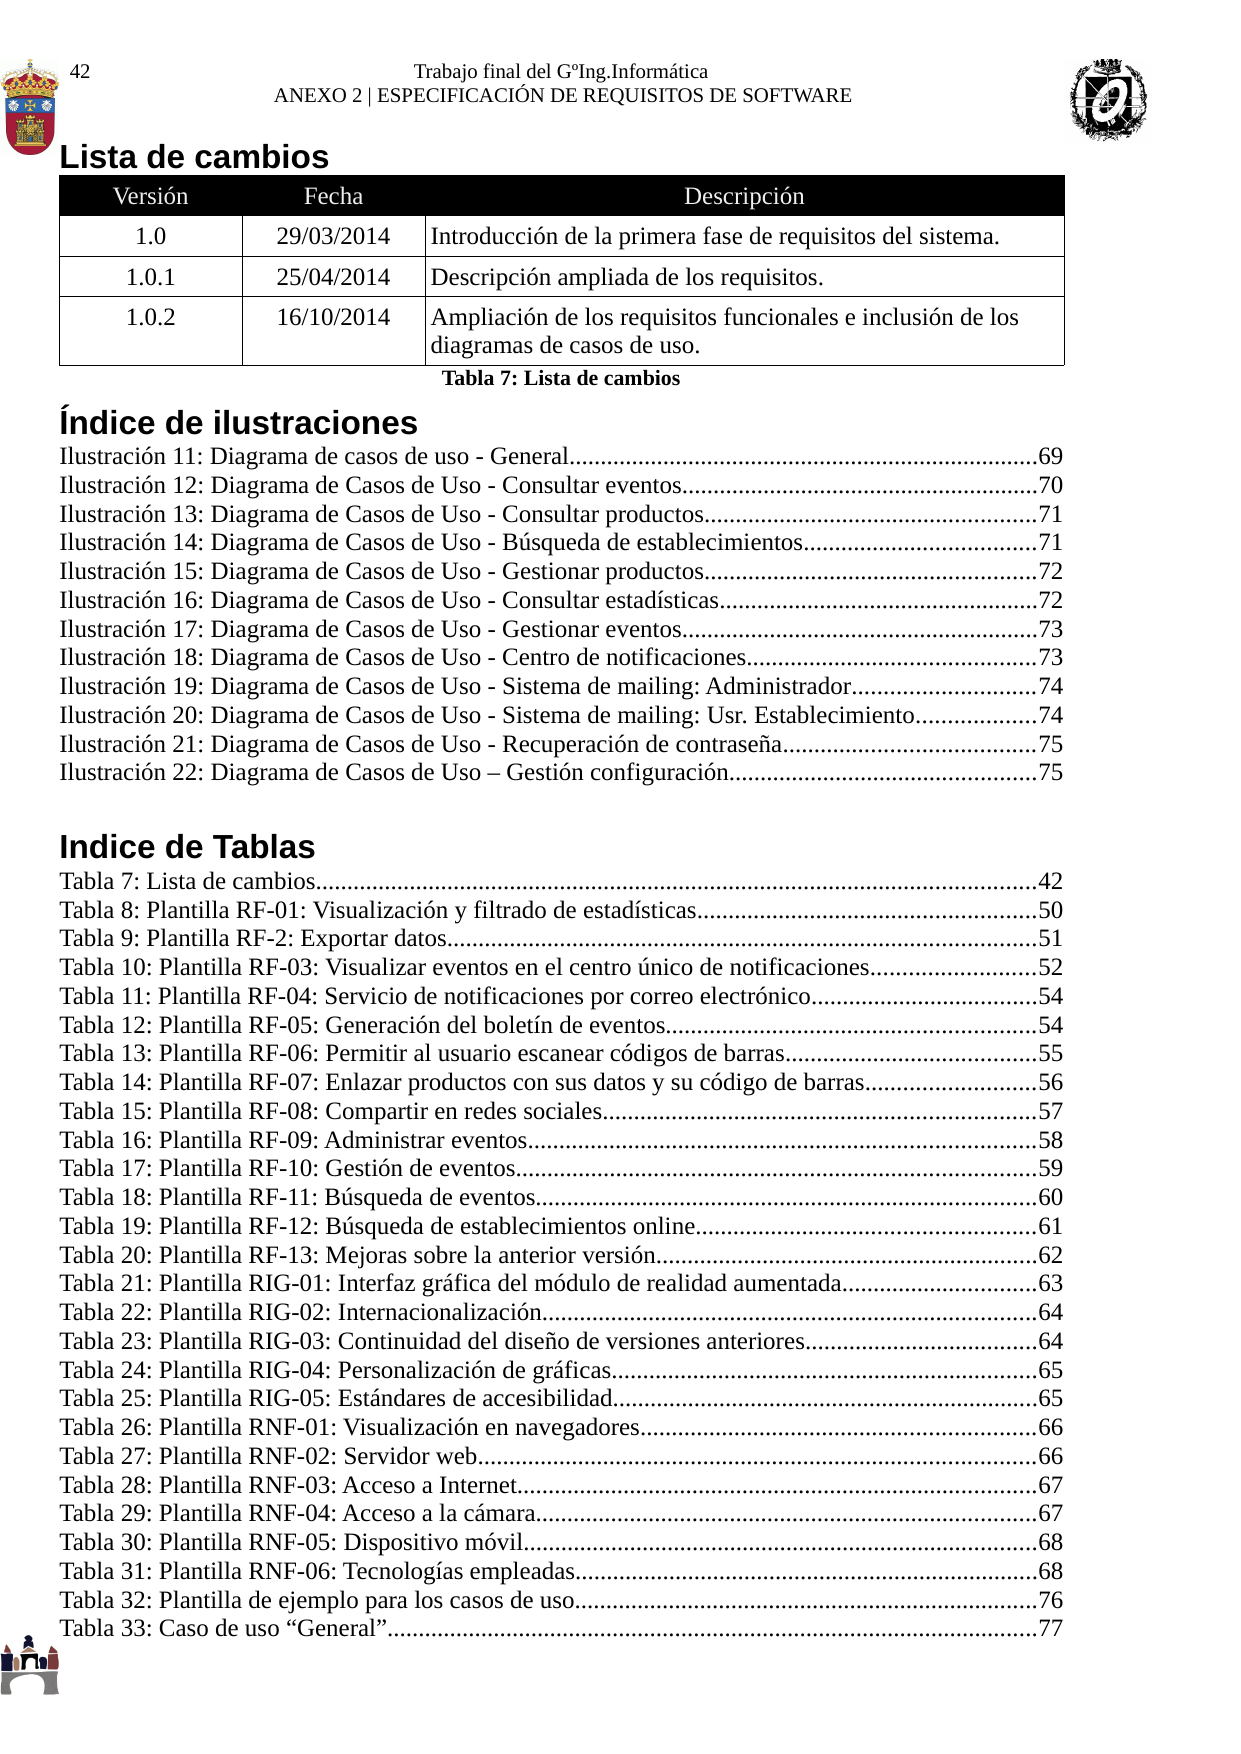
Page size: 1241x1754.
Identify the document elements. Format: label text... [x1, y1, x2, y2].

text Tabla 12: Plantilla RF-05: Generación del boletín de eventos 54 [59, 1010, 1063, 1038]
picture [0, 59, 59, 155]
text Tabla 16: Plantilla RF-09: Administrar eventos 58 [59, 1125, 1063, 1153]
table_header Fecha [243, 176, 425, 215]
table_header Descripción [426, 176, 1064, 215]
text Ilustración 12: Diagrama de Casos de Uso - Consultar eventos 70 [59, 470, 1063, 499]
text Tabla 8: Plantilla RF-01: Visualización y filtrado de estadísticas 50 [59, 895, 1063, 923]
table_cell 1.0.1 [60, 257, 242, 296]
text Ilustración 17: Diagrama de Casos de Uso - Gestionar eventos 73 [59, 614, 1063, 642]
table_header Versión [60, 176, 242, 215]
text Tabla 13: Plantilla RF-06: Permitir al usuario escanear códigos de barras 55 [59, 1038, 1063, 1067]
text Tabla 23: Plantilla RIG-03: Continuidad del diseño de versiones anteriores 64 [59, 1326, 1063, 1355]
text Tabla 15: Plantilla RF-08: Compartir en redes sociales 57 [59, 1096, 1063, 1125]
table_cell Introducción de la primera fase de requisitos del sistema. [426, 216, 1064, 256]
text Tabla 9: Plantilla RF-2: Exportar datos 51 [59, 923, 1063, 952]
text Ilustración 16: Diagrama de Casos de Uso - Consultar estadísticas 72 [59, 585, 1063, 614]
text Tabla 14: Plantilla RF-07: Enlazar productos con sus datos y su código de barras 56 [59, 1067, 1063, 1096]
table_cell Ampliación de los requisitos funcionales e inclusión de los diagramas de casos de uso. [426, 297, 1064, 365]
text Tabla 20: Plantilla RF-13: Mejoras sobre la anterior versión 62 [59, 1240, 1063, 1268]
text Tabla 33: Caso de uso “General” 77 [59, 1613, 1063, 1642]
picture [1063, 59, 1152, 144]
text Tabla 21: Plantilla RIG-01: Interfaz gráfica del módulo de realidad aumentada 63 [59, 1268, 1063, 1297]
subtitle Lista de cambios [59, 137, 1063, 175]
table_cell 1.0 [60, 216, 242, 256]
picture [0, 1634, 59, 1695]
text Tabla 7: Lista de cambios 42 [59, 866, 1063, 895]
text Tabla 22: Plantilla RIG-02: Internacionalización 64 [59, 1297, 1063, 1326]
text Tabla 19: Plantilla RF-12: Búsqueda de establecimientos online 61 [59, 1211, 1063, 1240]
text Ilustración 11: Diagrama de casos de uso - General 69 [59, 441, 1063, 470]
text Ilustración 22: Diagrama de Casos de Uso – Gestión configuración 75 [59, 757, 1063, 786]
text Tabla 7: Lista de cambios [59, 366, 1063, 390]
text Ilustración 21: Diagrama de Casos de Uso - Recuperación de contraseña 75 [59, 729, 1063, 757]
table_cell 29/03/2014 [243, 216, 425, 256]
text Ilustración 15: Diagrama de Casos de Uso - Gestionar productos 72 [59, 556, 1063, 585]
text Tabla 25: Plantilla RIG-05: Estándares de accesibilidad 65 [59, 1383, 1063, 1412]
text Tabla 31: Plantilla RNF-06: Tecnologías empleadas 68 [59, 1556, 1063, 1585]
table_cell 25/04/2014 [243, 257, 425, 296]
subtitle Indice de Tablas [59, 827, 1063, 866]
table_cell 1.0.2 [60, 297, 242, 365]
text Tabla 10: Plantilla RF-03: Visualizar eventos en el centro único de notificaciones 52 [59, 952, 1063, 981]
text Tabla 24: Plantilla RIG-04: Personalización de gráficas 65 [59, 1355, 1063, 1383]
table_cell Descripción ampliada de los requisitos. [426, 257, 1064, 296]
text Tabla 29: Plantilla RNF-04: Acceso a la cámara 67 [59, 1498, 1063, 1527]
text Tabla 18: Plantilla RF-11: Búsqueda de eventos 60 [59, 1182, 1063, 1211]
text Tabla 26: Plantilla RNF-01: Visualización en navegadores 66 [59, 1412, 1063, 1441]
subtitle Índice de ilustraciones [59, 403, 1063, 441]
text Ilustración 18: Diagrama de Casos de Uso - Centro de notificaciones 73 [59, 642, 1063, 671]
text Tabla 17: Plantilla RF-10: Gestión de eventos 59 [59, 1153, 1063, 1182]
text Tabla 27: Plantilla RNF-02: Servidor web 66 [59, 1441, 1063, 1470]
text Ilustración 13: Diagrama de Casos de Uso - Consultar productos 71 [59, 499, 1063, 527]
text Tabla 28: Plantilla RNF-03: Acceso a Internet 67 [59, 1470, 1063, 1498]
text Ilustración 14: Diagrama de Casos de Uso - Búsqueda de establecimientos 71 [59, 527, 1063, 556]
text Ilustración 20: Diagrama de Casos de Uso - Sistema de mailing: Usr. Establecimiento 74 [59, 700, 1063, 729]
text Tabla 32: Plantilla de ejemplo para los casos de uso 76 [59, 1585, 1063, 1613]
text Tabla 11: Plantilla RF-04: Servicio de notificaciones por correo electrónico 54 [59, 981, 1063, 1010]
table_cell 16/10/2014 [243, 297, 425, 365]
text Ilustración 19: Diagrama de Casos de Uso - Sistema de mailing: Administrador 74 [59, 671, 1063, 700]
text Tabla 30: Plantilla RNF-05: Dispositivo móvil 68 [59, 1527, 1063, 1556]
